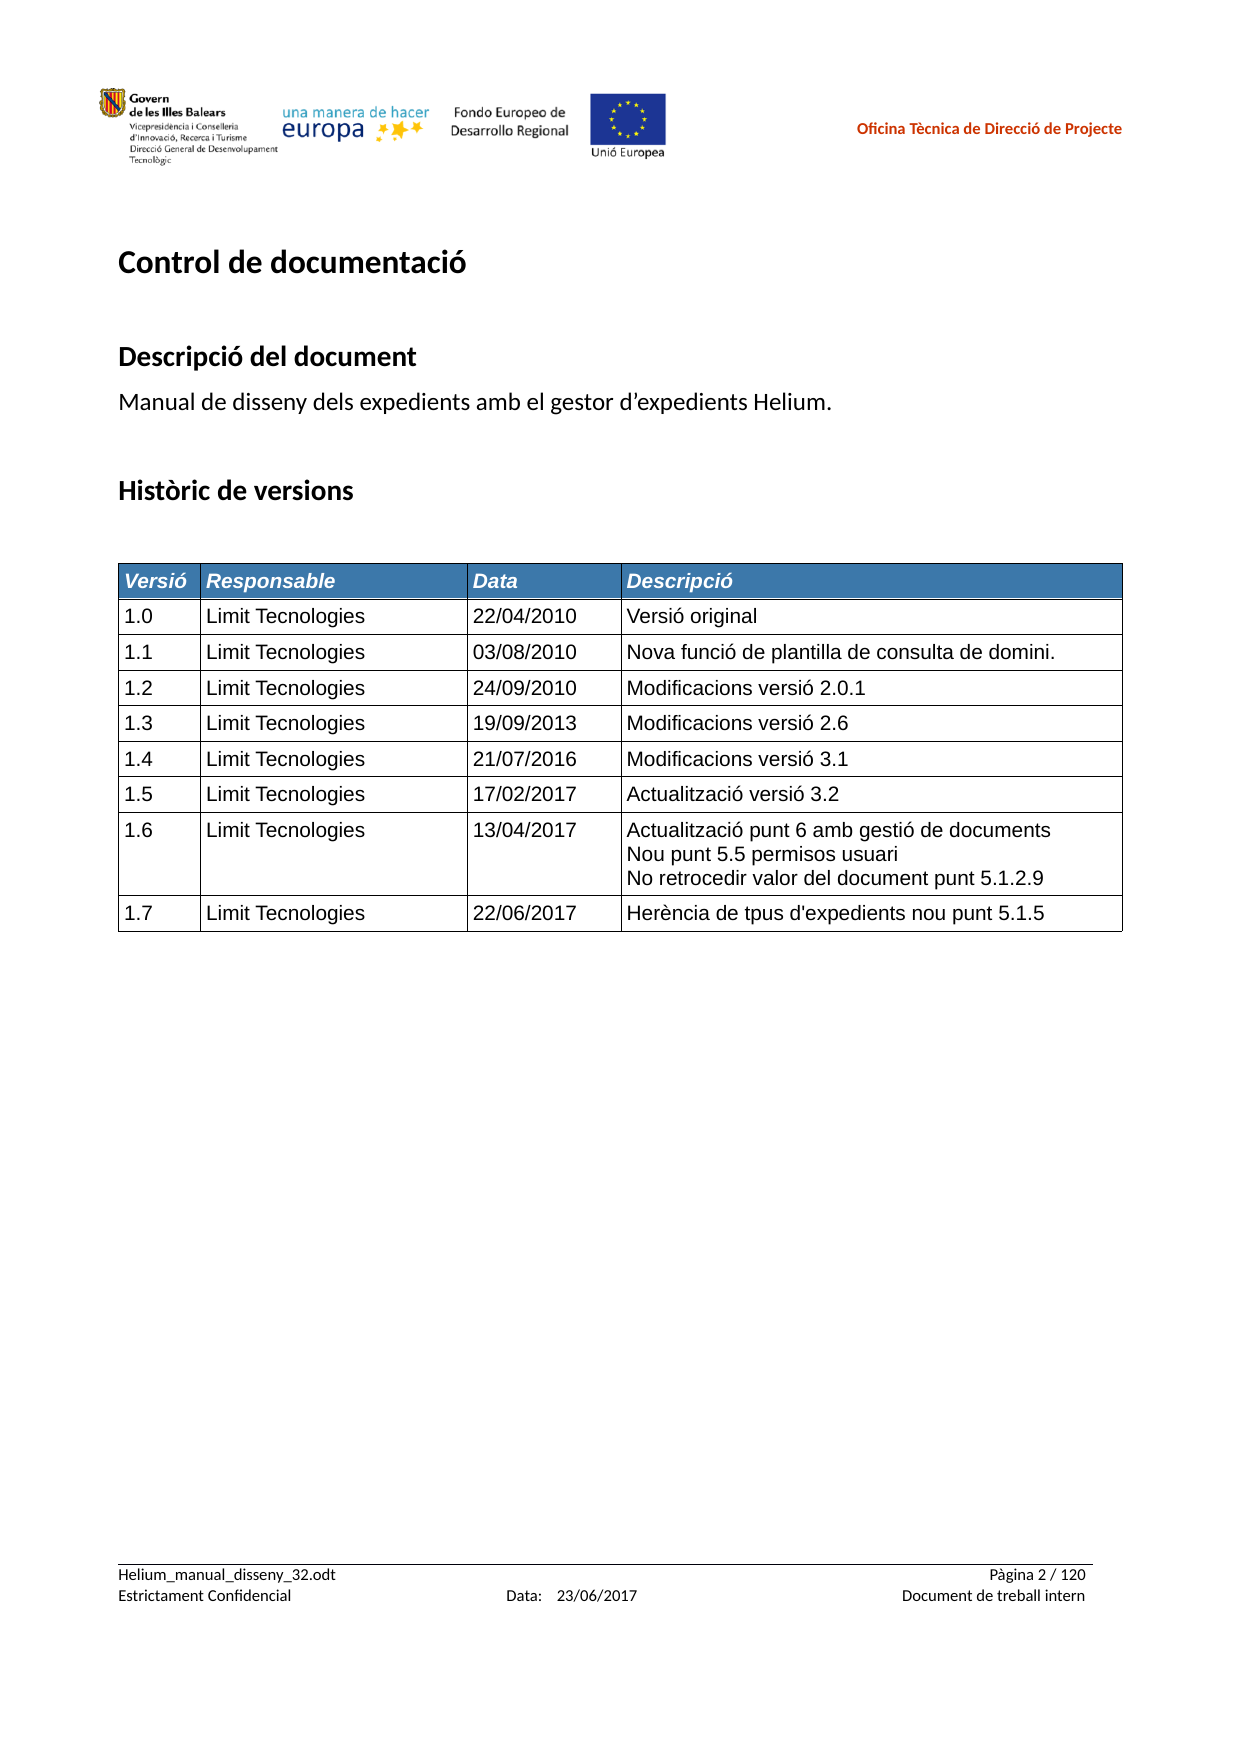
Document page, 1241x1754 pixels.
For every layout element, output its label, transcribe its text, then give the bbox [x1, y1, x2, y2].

table_cell 19/09/2013 [468, 706, 621, 741]
table_cell Actualització punt 6 amb gestió de documents Nou punt 5.5 permisos usuari No retrocedir valor del document punt 5.1.2.9 [622, 813, 1122, 895]
table_cell 21/07/2016 [468, 742, 621, 776]
table_cell 22/06/2017 [468, 896, 621, 931]
text Descripció del document [118, 338, 1122, 373]
table_cell 13/04/2017 [468, 813, 621, 895]
table_cell Nova funció de plantilla de consulta de domini. [622, 635, 1122, 669]
table_cell Limit Tecnologies [201, 600, 467, 634]
table_cell Actualització versió 3.2 [622, 777, 1122, 812]
table_cell Modificacions versió 2.6 [622, 706, 1122, 741]
table_header Data [468, 564, 621, 598]
table_cell 03/08/2010 [468, 635, 621, 669]
table_cell 1.7 [119, 896, 200, 931]
table_cell Modificacions versió 2.0.1 [622, 671, 1122, 705]
table_cell Limit Tecnologies [201, 777, 467, 812]
text Històric de versions [118, 472, 1122, 507]
table_cell 1.0 [119, 600, 200, 634]
table_cell 17/02/2017 [468, 777, 621, 812]
table_header Versió [119, 564, 200, 598]
table_cell Limit Tecnologies [201, 896, 467, 931]
table_cell Modificacions versió 3.1 [622, 742, 1122, 776]
table_cell Limit Tecnologies [201, 635, 467, 669]
table_cell 1.1 [119, 635, 200, 669]
table_cell 1.3 [119, 706, 200, 741]
table_cell 1.2 [119, 671, 200, 705]
text Control de documentació [118, 241, 1122, 282]
table_cell Limit Tecnologies [201, 813, 467, 895]
table_cell 22/04/2010 [468, 600, 621, 634]
table_cell 1.4 [119, 742, 200, 776]
table_cell Herència de tpus d'expedients nou punt 5.1.5 [622, 896, 1122, 931]
table_cell Limit Tecnologies [201, 706, 467, 741]
picture [99, 87, 668, 166]
table_cell 24/09/2010 [468, 671, 621, 705]
table_cell Versió original [622, 600, 1122, 634]
text Manual de disseny dels expedients amb el gestor d’expedients Helium. [118, 386, 1122, 416]
table_header Responsable [201, 564, 467, 598]
table_cell 1.5 [119, 777, 200, 812]
table_header Descripció [622, 564, 1122, 598]
table_cell Limit Tecnologies [201, 742, 467, 776]
table_cell Limit Tecnologies [201, 671, 467, 705]
table_cell 1.6 [119, 813, 200, 895]
